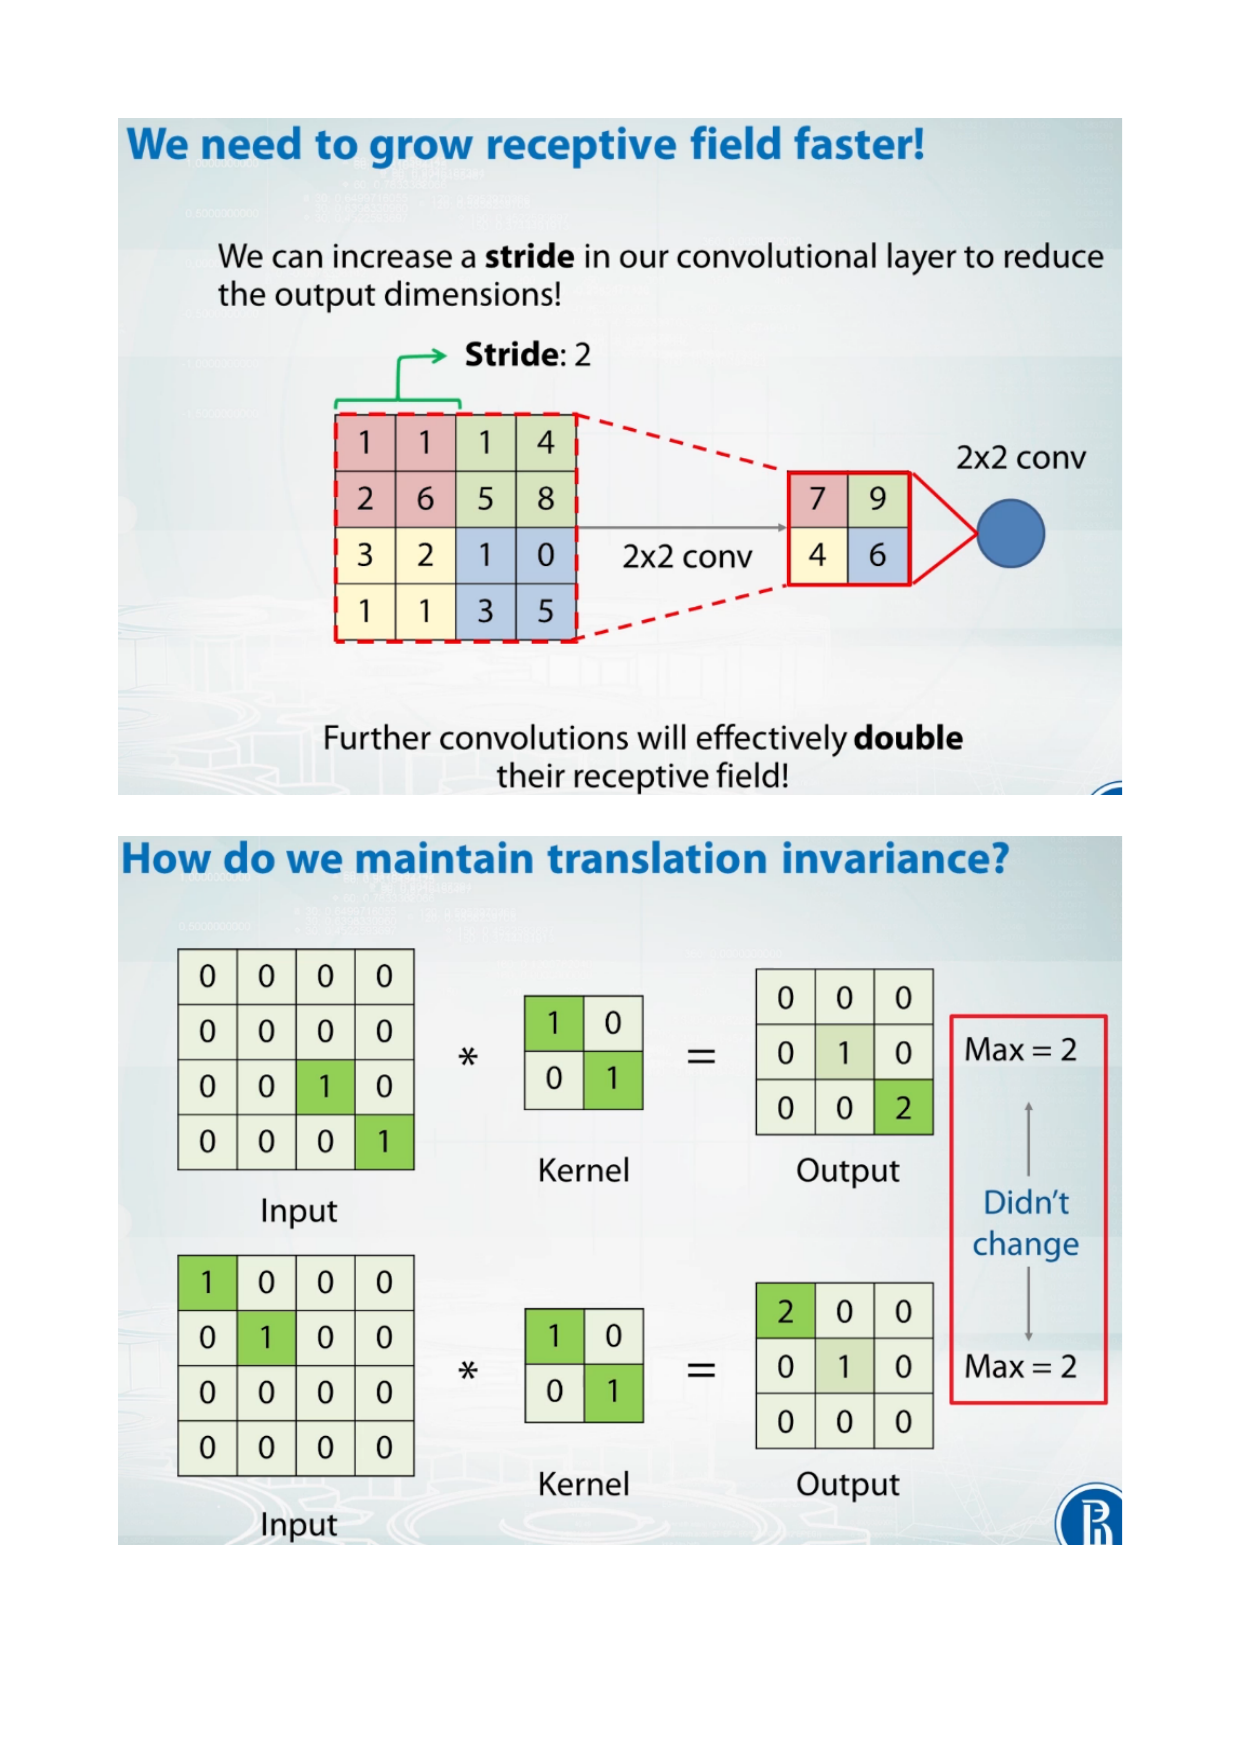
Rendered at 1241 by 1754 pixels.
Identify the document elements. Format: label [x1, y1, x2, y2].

picture [118, 836, 1123, 1545]
picture [118, 118, 1123, 795]
